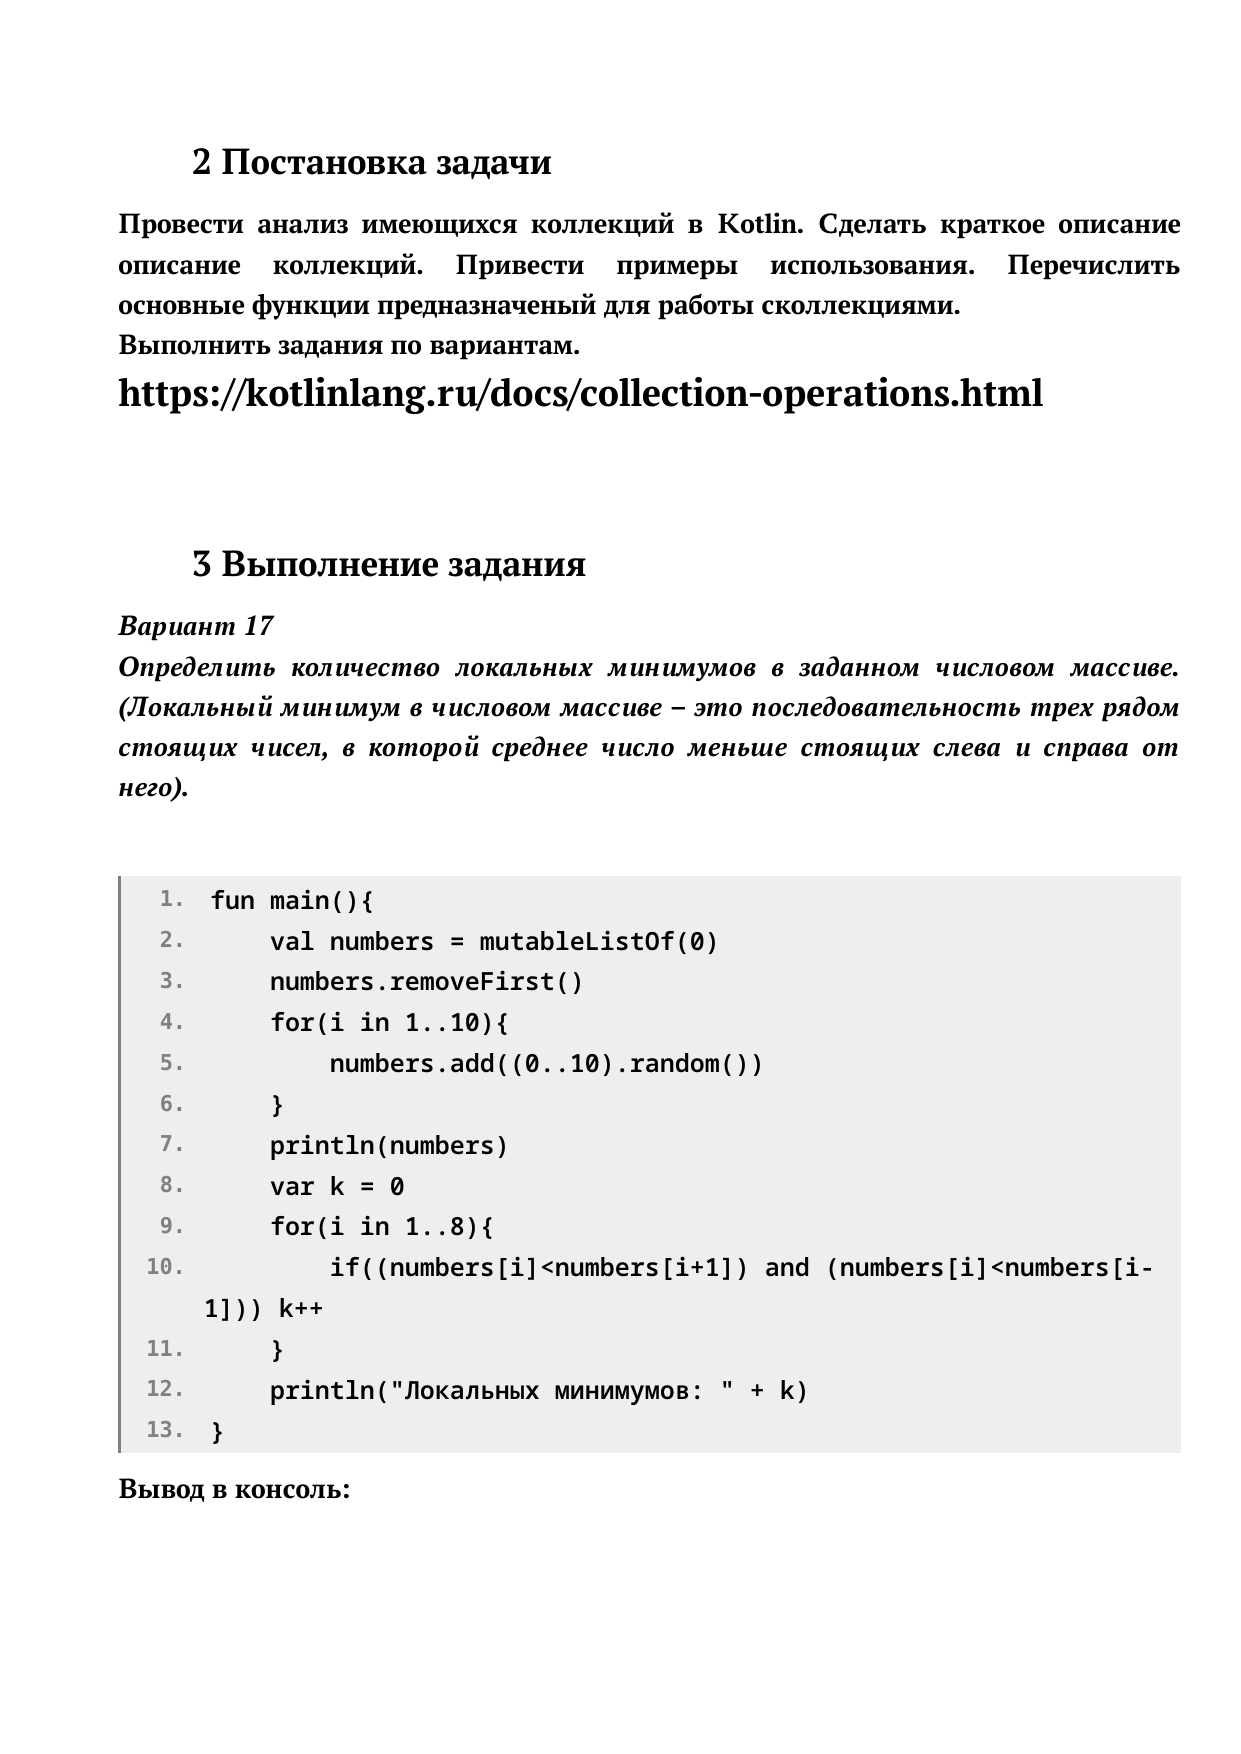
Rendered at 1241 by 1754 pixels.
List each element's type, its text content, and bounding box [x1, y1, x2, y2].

subtitle 3 Выполнение задания [192, 541, 1181, 585]
list numbers.removeFirst() [121, 958, 1181, 998]
list for(i in 1..10){ [121, 999, 1181, 1039]
list } [121, 1407, 1181, 1453]
list println(numbers) [121, 1121, 1181, 1161]
list if((numbers[i]<numbers[i+1]) and (numbers[i]<numbers[i-1])) k++ [121, 1244, 1181, 1325]
list println("Локальных минимумов: " + k) [121, 1366, 1181, 1406]
list var k = 0 [121, 1162, 1181, 1202]
text Определить количество локальных минимумов в заданном числовом массиве. (Локальный минимум в числовом массиве – это последовательность трех рядом стоящих чисел, в которой среднее число меньше стоящих слева и справа от него). [118, 649, 1181, 803]
text Выполнить задания по вариантам. [118, 327, 1181, 361]
subtitle 2 Постановка задачи [192, 139, 1181, 183]
text Провести анализ имеющихся коллекций в Kotlin. Сделать краткое описание описание коллекций. Привести примеры использования. Перечислить основные функции предназначеный для работы сколлекциями. [118, 207, 1181, 321]
list fun main(){ [121, 876, 1181, 916]
list } [121, 1326, 1181, 1366]
text https://kotlinlang.ru/docs/collection-operations.html [118, 367, 1181, 415]
text Вывод в консоль: [118, 1472, 1181, 1505]
list for(i in 1..8){ [121, 1203, 1181, 1243]
list numbers.add((0..10).random()) [121, 1040, 1181, 1080]
text Вариант 17 [118, 608, 1181, 642]
list } [121, 1081, 1181, 1121]
list val numbers = mutableListOf(0) [121, 917, 1181, 957]
